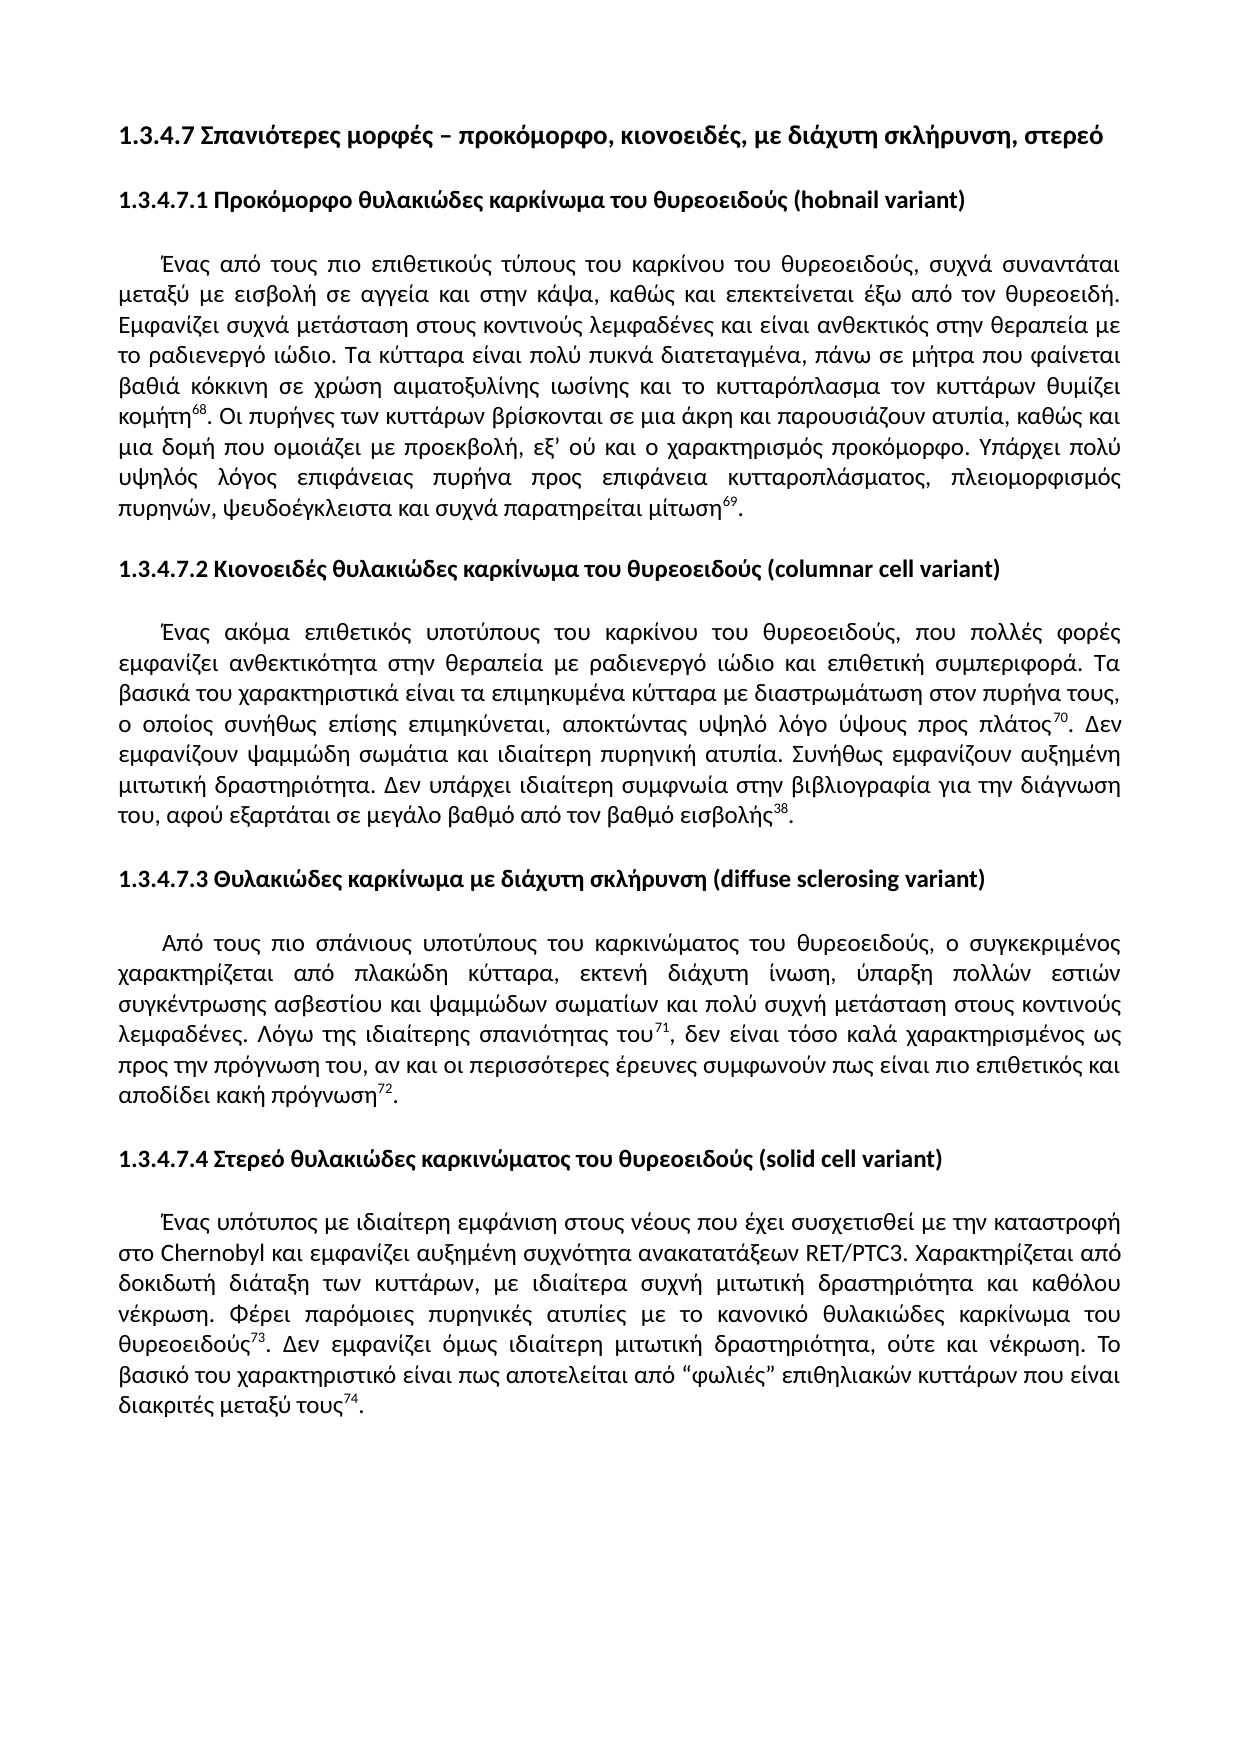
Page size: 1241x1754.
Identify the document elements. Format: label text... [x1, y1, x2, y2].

text Από τους πιο σπάνιους υποτύπους του καρκινώματος του θυρεοειδούς, ο συγκεκριμένος χαρακτηρίζεται από πλακώδη κύτταρα, εκτενή διάχυτη ίνωση, ύπαρξη πολλών εστιών συγκέντρωσης ασβεστίου και ψαμμώδων σωματίων και πολύ συχνή μετάσταση στους κοντινούς λεμφαδένες. Λόγω της ιδιαίτερης σπανιότητας του71⁠, δεν είναι τόσο καλά χαρακτηρισμένος ως προς την πρόγνωση του, αν και οι περισσότερες έρευνες συμφωνούν πως είναι πιο επιθετικός και αποδίδει κακή πρόγνωση72⁠. [118, 927, 1122, 1110]
subtitle 1.3.4.7.3 Θυλακιώδες καρκίνωμα με διάχυτη σκλήρυνση (diffuse sclerosing variant) [118, 863, 1122, 894]
text Ένας από τους πιο επιθετικούς τύπους του καρκίνου του θυρεοειδούς, συχνά συναντάται μεταξύ με εισβολή σε αγγεία και στην κάψα, καθώς και επεκτείνεται έξω από τον θυρεοειδή. Εμφανίζει συχνά μετάσταση στους κοντινούς λεμφαδένες και είναι ανθεκτικός στην θεραπεία με το ραδιενεργό ιώδιο. Τα κύτταρα είναι πολύ πυκνά διατεταγμένα, πάνω σε μήτρα που φαίνεται βαθιά κόκκινη σε χρώση αιματοξυλίνης ιωσίνης και το κυτταρόπλασμα τον κυττάρων θυμίζει κομήτη68⁠. Οι πυρήνες των κυττάρων βρίσκονται σε μια άκρη και παρουσιάζουν ατυπία, καθώς και μια δομή που ομοιάζει με προεκβολή, εξ’ ού και ο χαρακτηρισμός προκόμορφο. Υπάρχει πολύ υψηλός λόγος επιφάνειας πυρήνα προς επιφάνεια κυτταροπλάσματος, πλειομορφισμός πυρηνών, ψευδοέγκλειστα και συχνά παρατηρείται μίτωση69⁠. [118, 248, 1122, 522]
text Ένας υπότυπος με ιδιαίτερη εμφάνιση στους νέους που έχει συσχετισθεί με την καταστροφή στο Chernobyl και εμφανίζει αυξημένη συχνότητα ανακατατάξεων RET/PTC3. Χαρακτηρίζεται από δοκιδωτή διάταξη των κυττάρων, με ιδιαίτερα συχνή μιτωτική δραστηριότητα και καθόλου νέκρωση. Φέρει παρόμοιες πυρηνικές ατυπίες με το κανονικό θυλακιώδες καρκίνωμα του θυρεοειδούς73⁠. Δεν εμφανίζει όμως ιδιαίτερη μιτωτική δραστηριότητα, ούτε και νέκρωση. Το βασικό του χαρακτηριστικό είναι πως αποτελείται από “φωλιές” επιθηλιακών κυττάρων που είναι διακριτές μεταξύ τους74⁠. [118, 1206, 1122, 1420]
subtitle 1.3.4.7 Σπανιότερες μορφές – προκόμορφο, κιονοειδές, με διάχυτη σκλήρυνση, στερεό [118, 118, 1122, 151]
text Ένας ακόμα επιθετικός υποτύπους του καρκίνου του θυρεοειδούς, που πολλές φορές εμφανίζει ανθεκτικότητα στην θεραπεία με ραδιενεργό ιώδιο και επιθετική συμπεριφορά. Τα βασικά του χαρακτηριστικά είναι τα επιμηκυμένα κύτταρα με διαστρωμάτωση στον πυρήνα τους, ο οποίος συνήθως επίσης επιμηκύνεται, αποκτώντας υψηλό λόγο ύψους προς πλάτος70⁠. Δεν εμφανίζουν ψαμμώδη σωμάτια και ιδιαίτερη πυρηνική ατυπία. Συνήθως εμφανίζουν αυξημένη μιτωτική δραστηριότητα. Δεν υπάρχει ιδιαίτερη συμφνωία στην βιβλιογραφία για την διάγνωση του, αφού εξαρτάται σε μεγάλο βαθμό από τον βαθμό εισβολής38⁠. [118, 616, 1122, 830]
subtitle 1.3.4.7.4 Στερεό θυλακιώδες καρκινώματος του θυρεοειδούς (solid cell variant) [118, 1143, 1122, 1173]
subtitle 1.3.4.7.1 Προκόμορφο θυλακιώδες καρκίνωμα του θυρεοειδούς (hobnail variant) [118, 184, 1122, 215]
subtitle 1.3.4.7.2 Κιονοειδές θυλακιώδες καρκίνωμα του θυρεοειδούς (columnar cell variant) [118, 553, 1122, 583]
